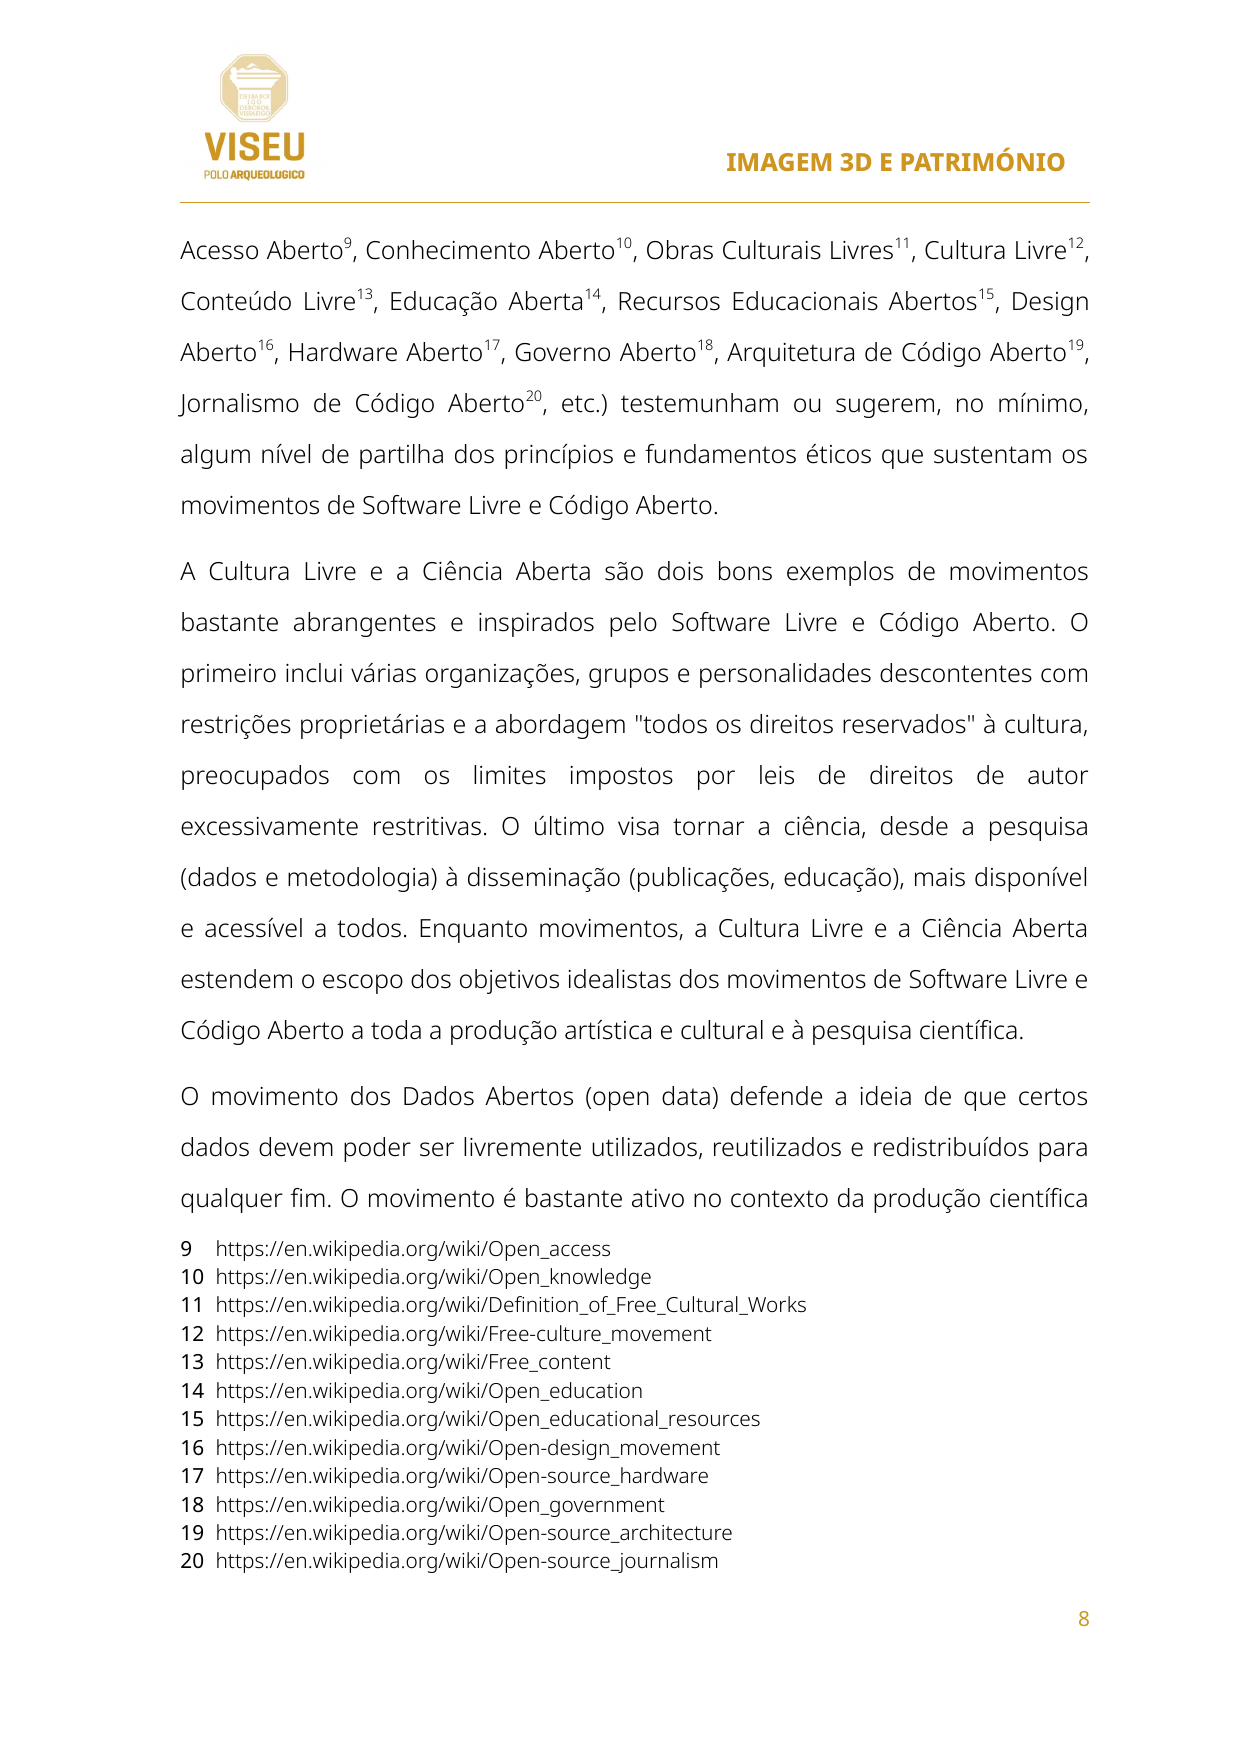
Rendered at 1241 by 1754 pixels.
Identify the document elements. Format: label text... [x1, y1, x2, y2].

text O atual impacto social dos movimentos do Software Livre e de Código Aberto estende-se muito além dos limites do mundo das licenças e do desenvolvimento de software. A sua valorização da partilha e do bem comum baseados numa colaboração aberta e livre inspirou diversos movimentos e projetos em diferentes domínios. As designações cunhadas para nomear alguns desses projetos, movimentos ou abordagens (Ciência Aberta, Dados Abertos, Acesso Aberto, Conhecimento Aberto, Obras Culturais Livres, Cultura Livre, Conteúdo Livre, Educação Aberta, Recursos Educacionais Abertos, Design Aberto, Hardware Aberto, Governo Aberto, Arquitetura de Código Aberto, Jornalismo de Código Aberto, etc.) testemunham ou sugerem, no mínimo, algum nível de partilha dos princípios e fundamentos éticos que sustentam os movimentos de Software Livre e Código Aberto. [180, 232, 1090, 522]
text https://en.wikipedia.org/wiki/Open_knowledge [180, 1262, 1090, 1291]
text https://en.wikipedia.org/wiki/Open-source_journalism [180, 1547, 1090, 1575]
text https://en.wikipedia.org/wiki/Open-design_movement [180, 1433, 1090, 1461]
text https://en.wikipedia.org/wiki/Free-culture_movement [180, 1319, 1090, 1347]
text https://en.wikipedia.org/wiki/Open-source_hardware [180, 1461, 1090, 1490]
text https://en.wikipedia.org/wiki/Open-source_architecture [180, 1518, 1090, 1547]
text https://en.wikipedia.org/wiki/Definition_of_Free_Cultural_Works [180, 1291, 1090, 1319]
text https://en.wikipedia.org/wiki/Open_educational_resources [180, 1404, 1090, 1433]
text https://en.wikipedia.org/wiki/Free_content [180, 1347, 1090, 1376]
text O movimento dos Dados Abertos (open data) defende a ideia de que certos dados devem poder ser livremente utilizados, reutilizados e redistribuídos para qualquer fim. O movimento é bastante ativo no contexto da produção científica [180, 1078, 1090, 1214]
text A Cultura Livre e a Ciência Aberta são dois bons exemplos de movimentos bastante abrangentes e inspirados pelo Software Livre e Código Aberto. O primeiro inclui várias organizações, grupos e personalidades descontentes com restrições proprietárias e a abordagem "todos os direitos reservados" à cultura, preocupados com os limites impostos por leis de direitos de autor excessivamente restritivas. O último visa tornar a ciência, desde a pesquisa (dados e metodologia) à disseminação (publicações, educação), mais disponível e acessível a todos. Enquanto movimentos, a Cultura Livre e a Ciência Aberta estendem o escopo dos objetivos idealistas dos movimentos de Software Livre e Código Aberto a toda a produção artística e cultural e à pesquisa científica. [180, 553, 1090, 1047]
text https://en.wikipedia.org/wiki/Open_access [180, 1234, 1090, 1262]
text https://en.wikipedia.org/wiki/Open_government [180, 1490, 1090, 1518]
text https://en.wikipedia.org/wiki/Open_education [180, 1376, 1090, 1404]
